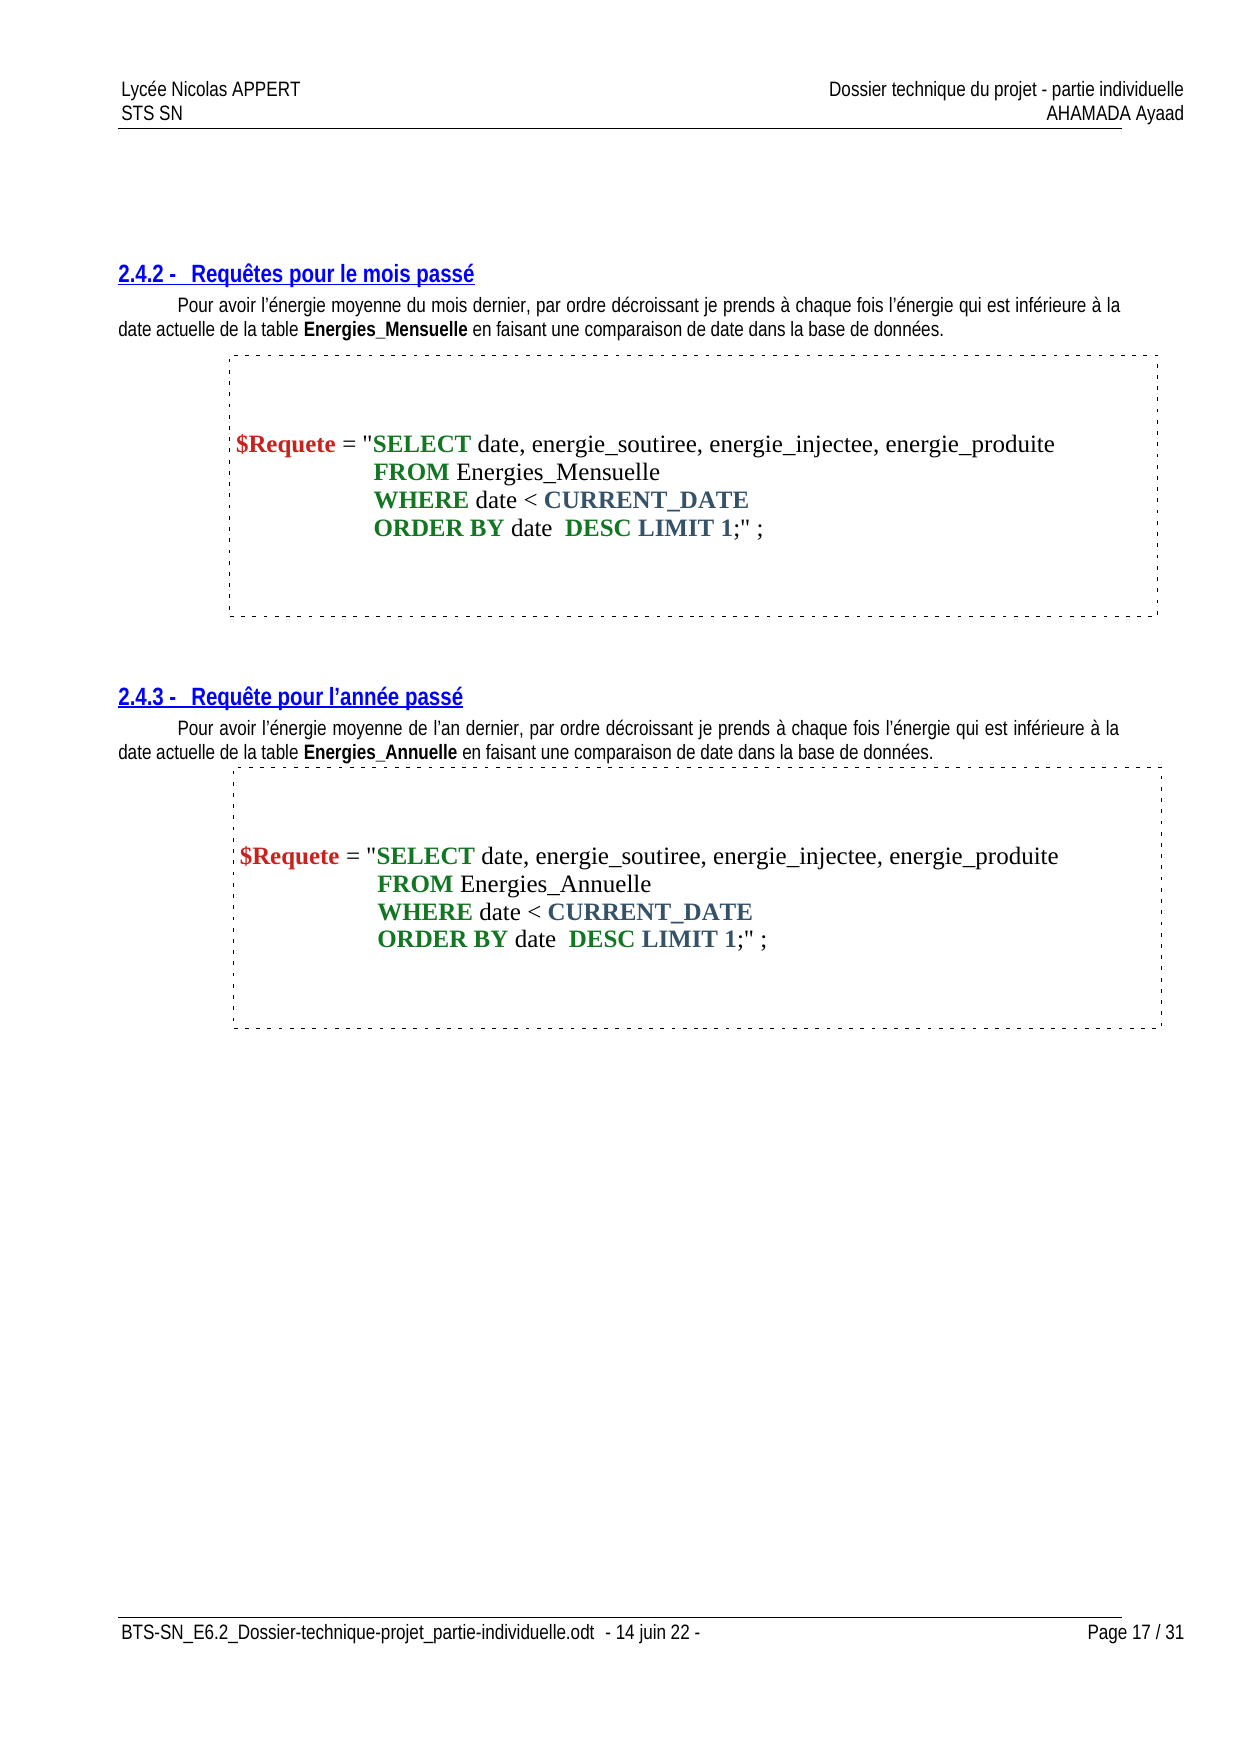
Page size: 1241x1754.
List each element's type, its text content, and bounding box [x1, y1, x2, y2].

text Pour avoir l’énergie moyenne du mois dernier, par ordre décroissant je prends à chaque fois l’énergie qui est inférieure à la date actuelle de la table Energies_Mensuelle en faisant une comparaison de date dans la base de données. [118, 293, 1122, 341]
subtitle Requête pour l’année passé [118, 681, 1122, 710]
text Pour avoir l’énergie moyenne de l’an dernier, par ordre décroissant je prends à chaque fois l’énergie qui est inférieure à la date actuelle de la table Energies_Annuelle en faisant une comparaison de date dans la base de données. [118, 716, 1122, 764]
subtitle Requêtes pour le mois passé [118, 259, 1122, 287]
